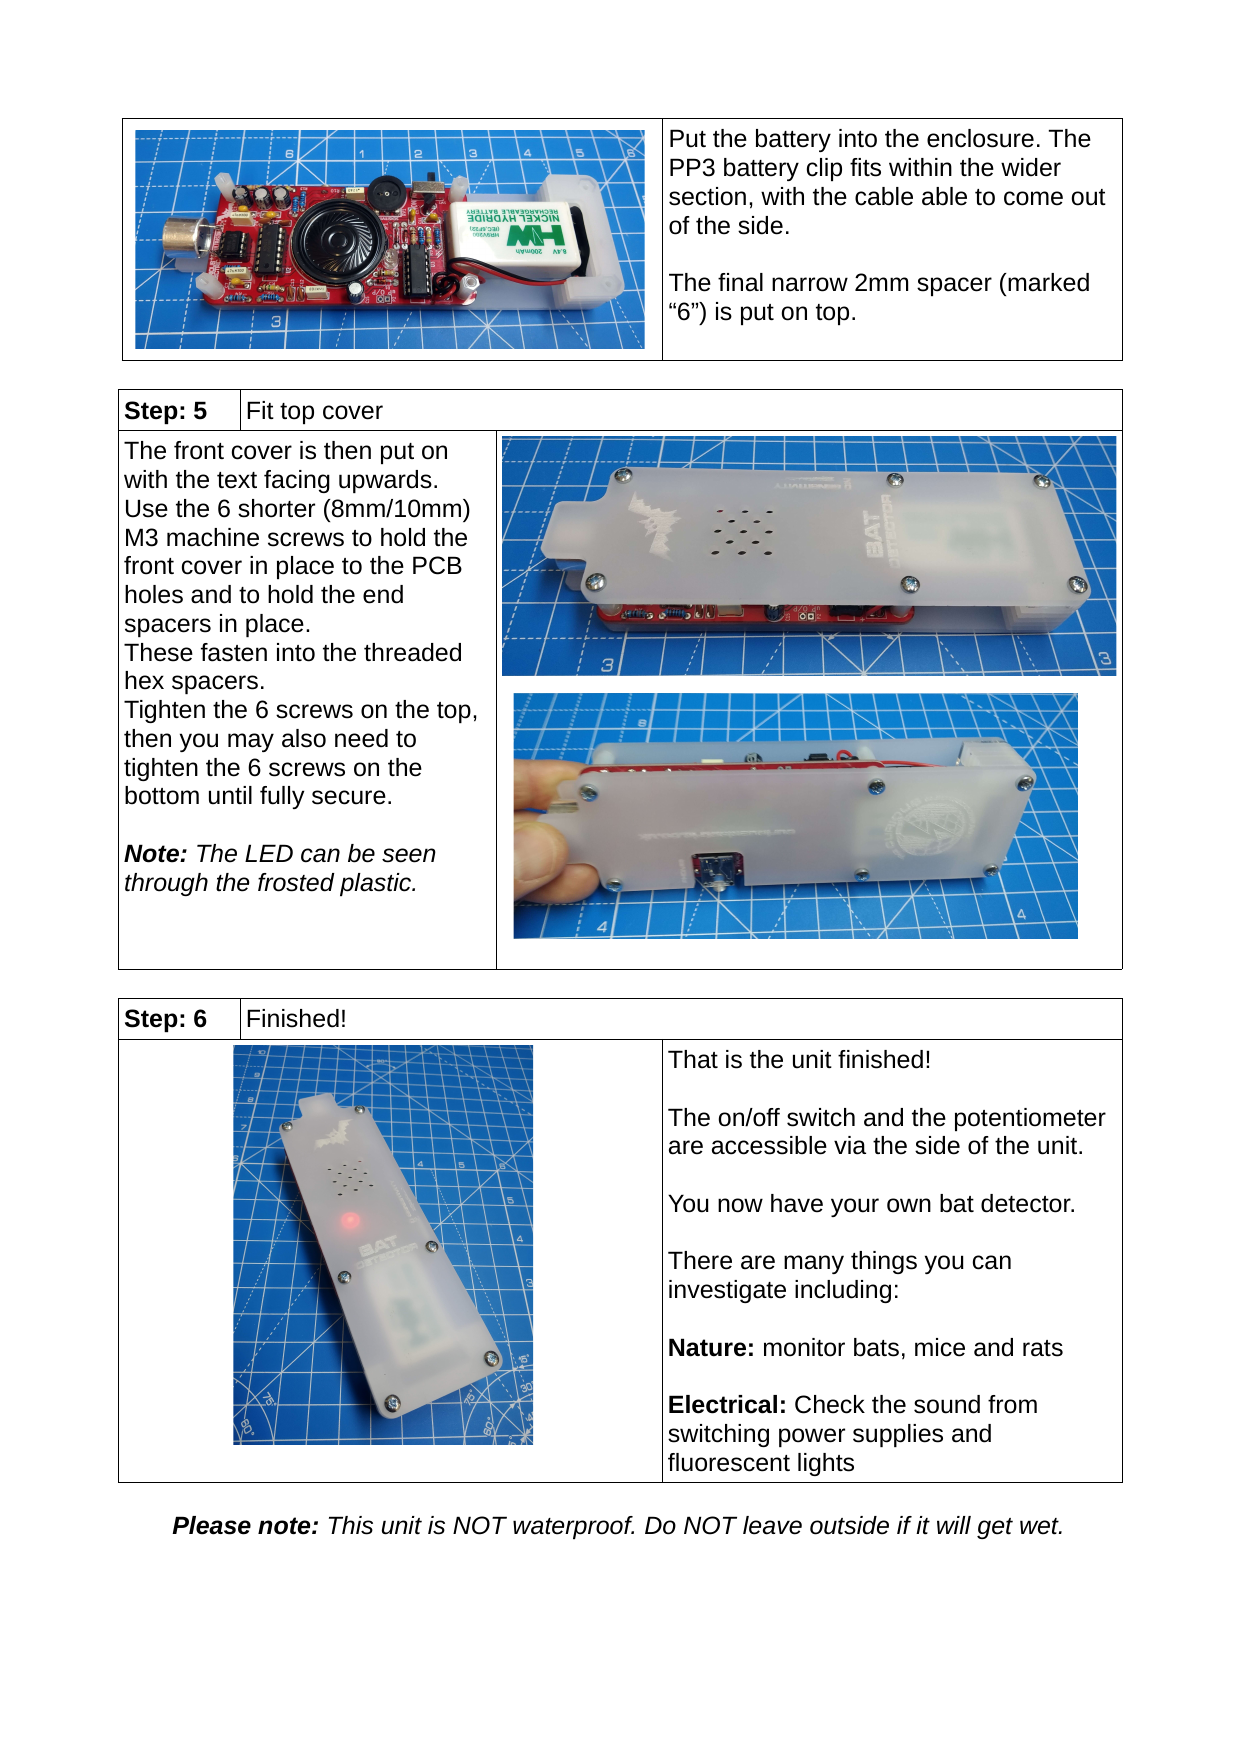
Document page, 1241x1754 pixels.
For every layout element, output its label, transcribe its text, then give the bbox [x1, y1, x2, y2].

table_header Finished! [241, 999, 1122, 1039]
table_cell That is the unit finished! The on/off switch and the potentiometer are accessible via the side of the unit. You now have your own bat detector. There are many things you can investigate including: Nature: monitor bats, mice and rats Electrical: Check the sound from switching power supplies and fluorescent lights [663, 1040, 1122, 1482]
table_header Step: 5 [119, 390, 240, 430]
table_cell [119, 1040, 662, 1482]
picture [502, 527, 1117, 615]
table_cell [497, 431, 1122, 969]
picture [233, 1045, 534, 1445]
picture [135, 196, 645, 290]
table_header Step: 6 [119, 999, 240, 1039]
table_cell The front cover is then put on with the text facing upwards. Use the 6 shorter (8mm/10mm) M3 machine screws to hold the front cover in place to the PCB holes and to hold the end spacers in place. These fasten into the threaded hex spacers. Tighten the 6 screws on the top, then you may also need to tighten the 6 screws on the bottom until fully secure. Note: The LED can be seen through the frosted plastic. [119, 431, 496, 969]
table_cell [123, 119, 662, 360]
text Please note: This unit is NOT waterproof. Do NOT leave outside if it will get wet. [118, 1511, 1122, 1540]
table_cell Put the battery into the enclosure. The PP3 battery clip fits within the wider section, with the cable able to come out of the side. The final narrow 2mm spacer (marked “6”) is put on top. [663, 119, 1122, 360]
table_header Fit top cover [241, 390, 1122, 430]
picture [513, 801, 1078, 909]
